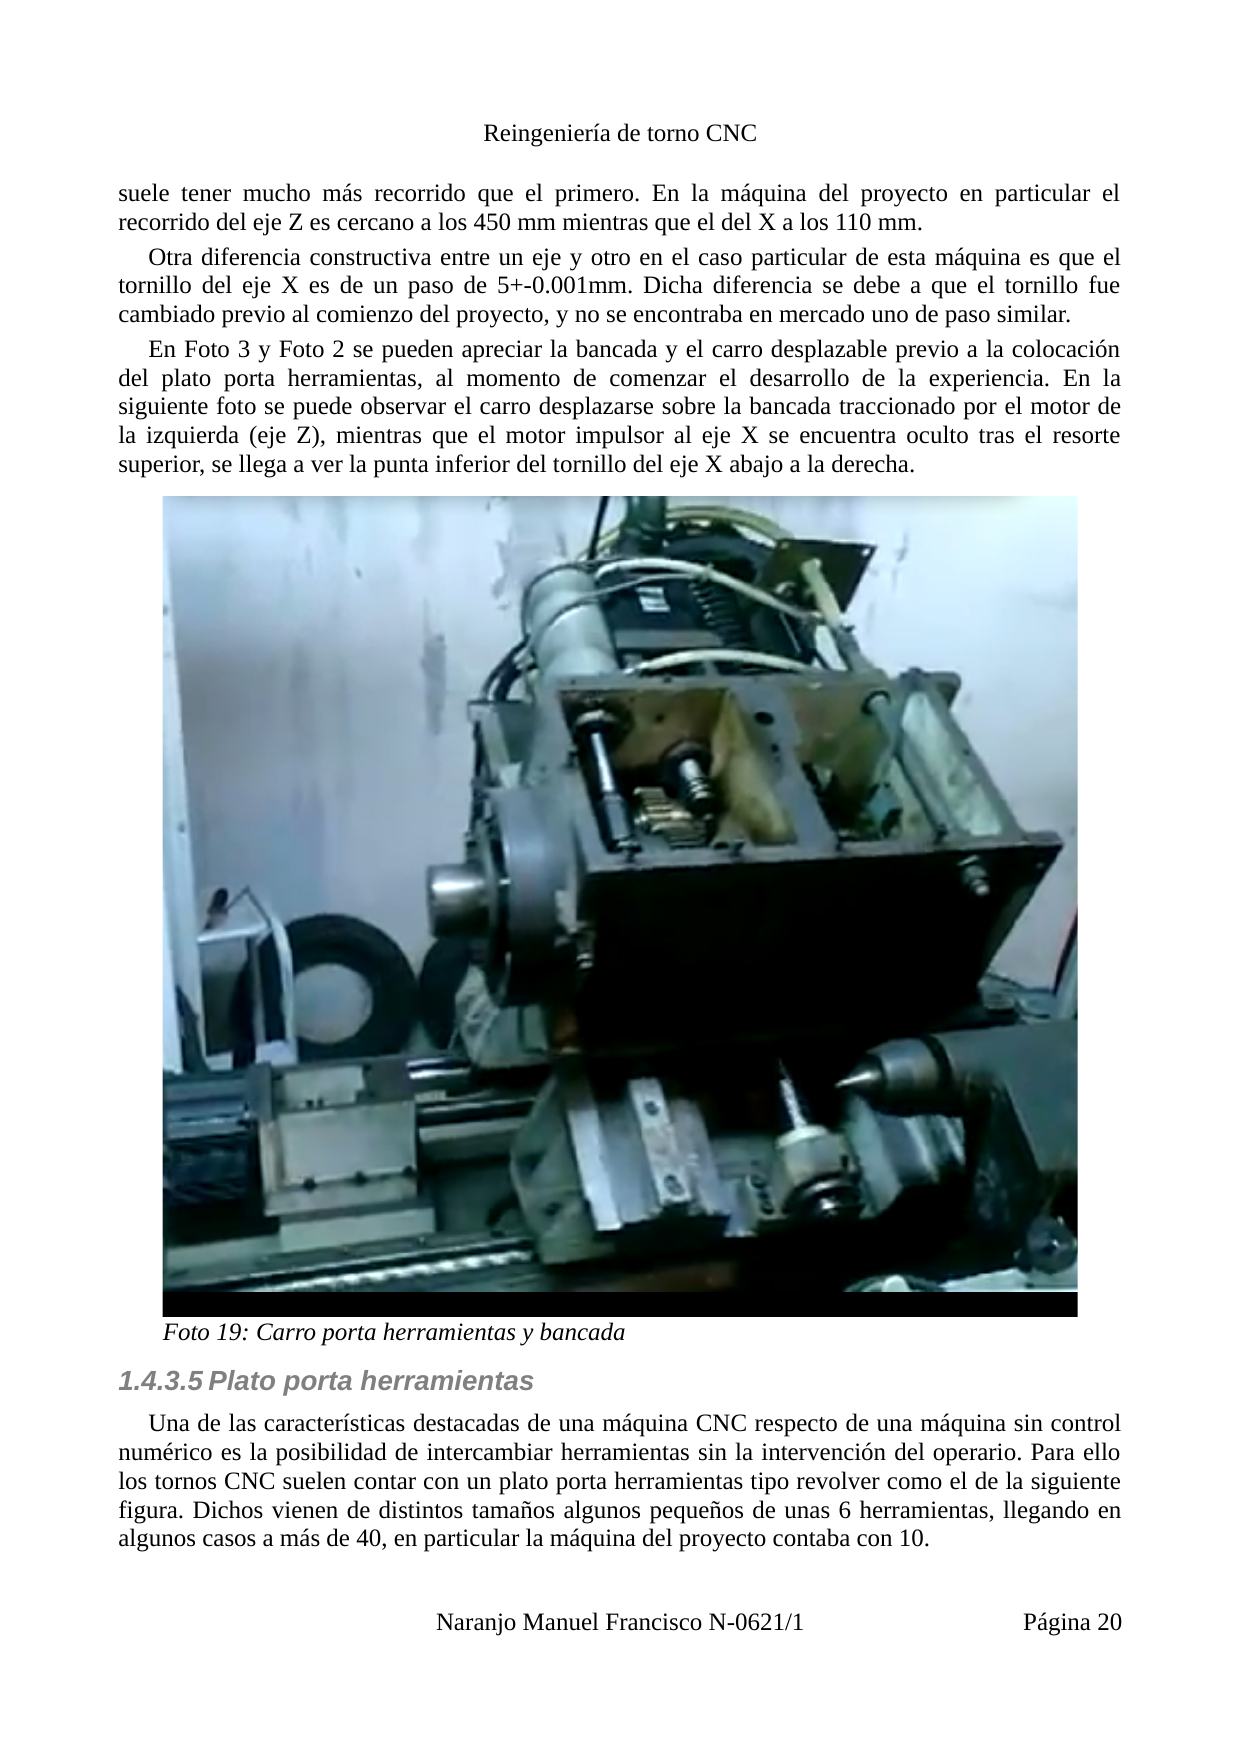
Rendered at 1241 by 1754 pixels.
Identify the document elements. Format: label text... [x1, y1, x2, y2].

text Una de las características destacadas de una máquina CNC respecto de una máquina sin control numérico es la posibilidad de intercambiar herramientas sin la intervención del operario. Para ello los tornos CNC suelen contar con un plato porta herramientas tipo revolver como el de la siguiente figura. Dichos vienen de distintos tamaños algunos pequeños de unas 6 herramientas, llegando en algunos casos a más de 40, en particular la máquina del proyecto contaba con 10. [118, 1408, 1122, 1552]
text En Foto 3 y Foto 2 se pueden apreciar la bancada y el carro desplazable previo a la colocación del plato porta herramientas, al momento de comenzar el desarrollo de la experiencia. En la siguiente foto se puede observar el carro desplazarse sobre la bancada traccionado por el motor de la izquierda (eje Z), mientras que el motor impulsor al eje X se encuentra oculto tras el resorte superior, se llega a ver la punta inferior del tornillo del eje X abajo a la derecha. [118, 334, 1122, 478]
text Otra diferencia constructiva entre un eje y otro en el caso particular de esta máquina es que el tornillo del eje X es de un paso de 5+-0.001mm. Dicha diferencia se debe a que el tornillo fue cambiado previo al comienzo del proyecto, y no se encontraba en mercado uno de paso similar. [118, 242, 1122, 328]
subtitle Plato porta herramientas [118, 1364, 1122, 1396]
picture [162, 496, 1078, 1317]
text suele tener mucho más recorrido que el primero. En la máquina del proyecto en particular el recorrido del eje Z es cercano a los 450 mm mientras que el del X a los 110 mm. [118, 178, 1122, 236]
text Foto 19: Carro porta herramientas y bancada [163, 1317, 1078, 1346]
